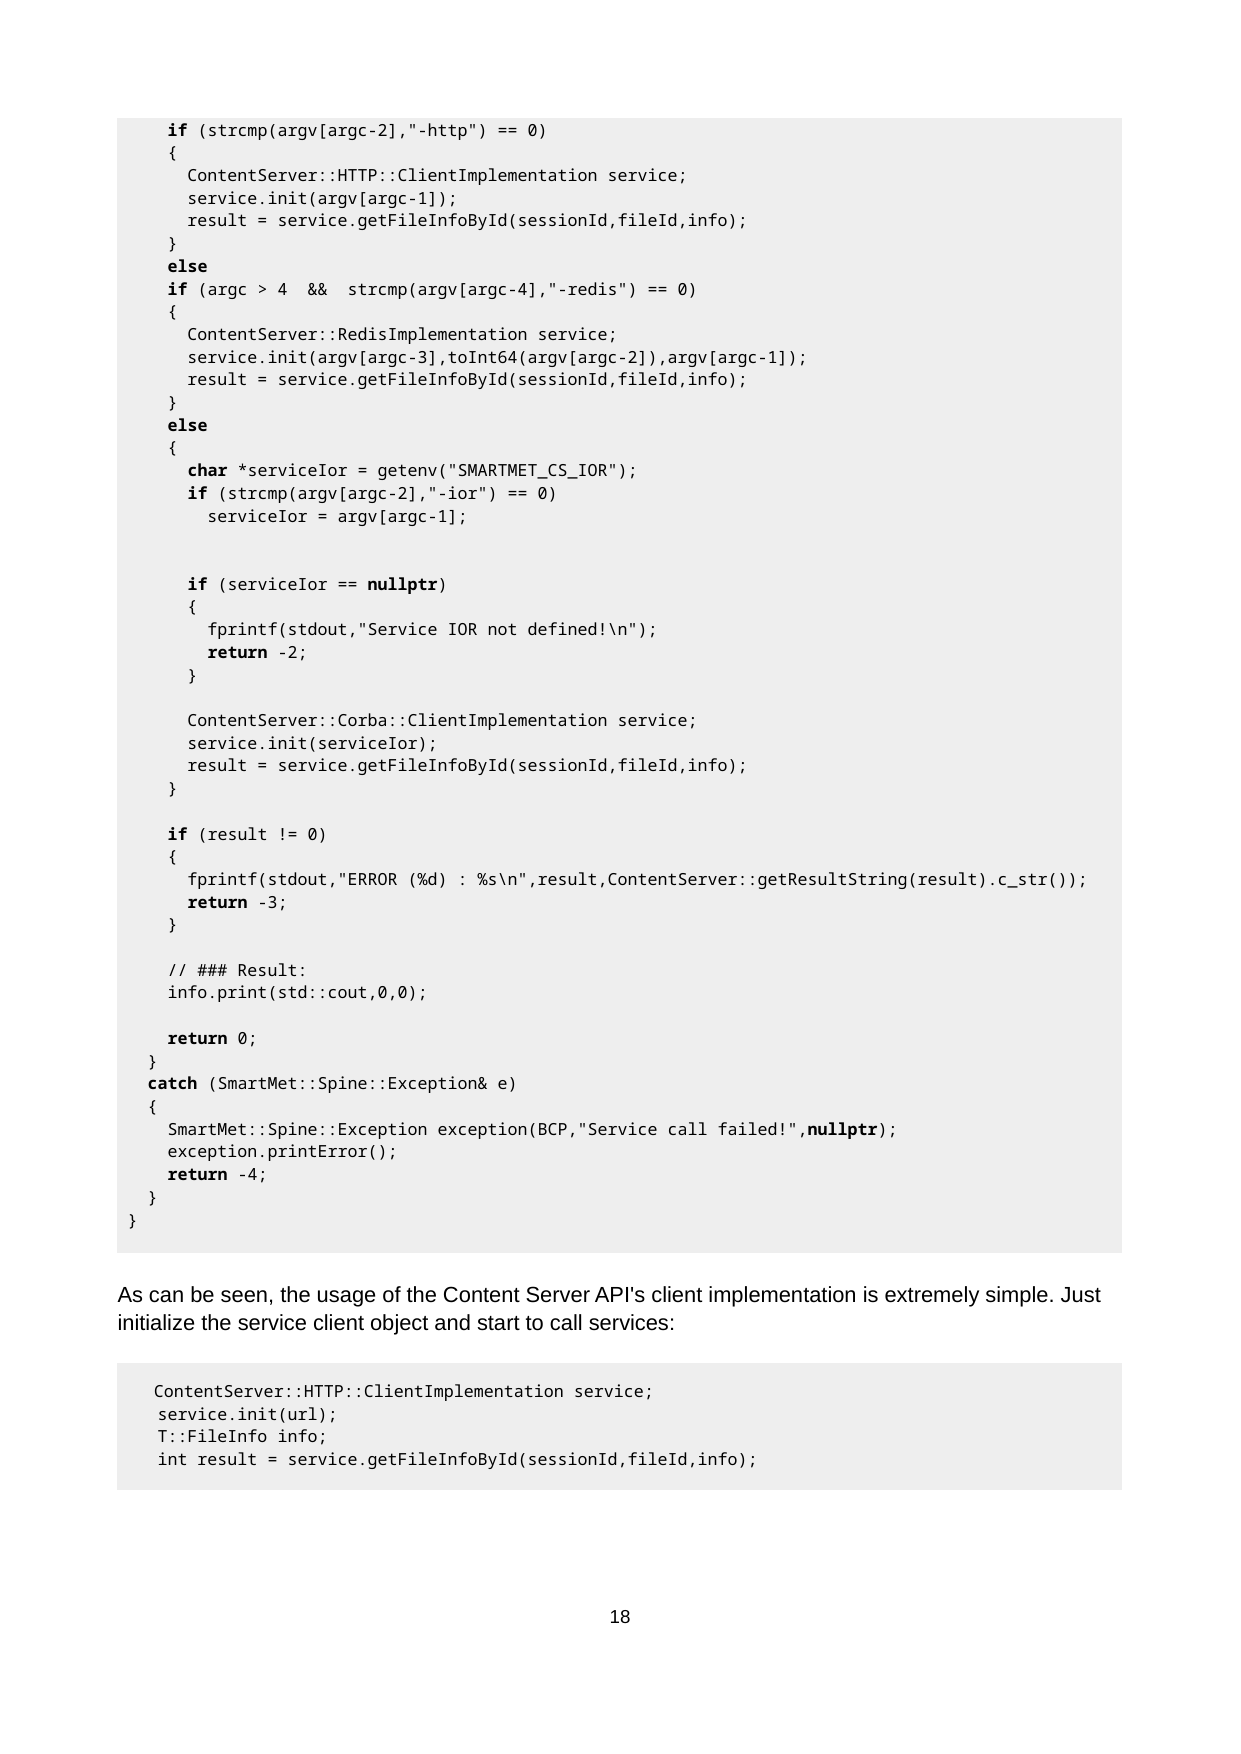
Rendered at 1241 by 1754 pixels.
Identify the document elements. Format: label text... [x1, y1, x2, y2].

text char *serviceIor = getenv("SMARTMET_CS_IOR"); [117, 459, 1122, 481]
text { [117, 595, 1122, 618]
text SmartMet::Spine::Exception exception(BCP,"Service call failed!",nullptr); [117, 1117, 1122, 1140]
text } [117, 1049, 1122, 1072]
text if (strcmp(argv[argc-2],"-ior") == 0) [117, 481, 1122, 504]
text info.print(std::cout,0,0); [117, 981, 1122, 1004]
text service.init(serviceIor); [117, 731, 1122, 754]
text service.init(argv[argc-1]); [117, 186, 1122, 209]
text service.init(url); [117, 1402, 1122, 1425]
text return -2; [117, 640, 1122, 663]
text serviceIor = argv[argc-1]; [117, 504, 1122, 527]
text catch (SmartMet::Spine::Exception& e) [117, 1072, 1122, 1094]
text result = service.getFileInfoById(sessionId,fileId,info); [117, 754, 1122, 777]
text else [117, 413, 1122, 436]
text ContentServer::RedisImplementation service; [117, 322, 1122, 345]
text if (argc > 4 && strcmp(argv[argc-4],"-redis") == 0) [117, 277, 1122, 300]
text { [117, 436, 1122, 459]
text service.init(argv[argc-3],toInt64(argv[argc-2]),argv[argc-1]); [117, 345, 1122, 368]
text } [117, 777, 1122, 799]
text } [117, 913, 1122, 936]
text if (result != 0) [117, 822, 1122, 845]
text return -4; [117, 1163, 1122, 1185]
text if (strcmp(argv[argc-2],"-http") == 0) [117, 118, 1122, 141]
text { [117, 300, 1122, 322]
text } [117, 1185, 1122, 1208]
text exception.printError(); [117, 1140, 1122, 1163]
text else [117, 254, 1122, 277]
text } [117, 663, 1122, 686]
text { [117, 1094, 1122, 1117]
text T::FileInfo info; [117, 1425, 1122, 1447]
text result = service.getFileInfoById(sessionId,fileId,info); [117, 209, 1122, 232]
text int result = service.getFileInfoById(sessionId,fileId,info); [117, 1447, 1122, 1470]
text ContentServer::HTTP::ClientImplementation service; [117, 163, 1122, 186]
text result = service.getFileInfoById(sessionId,fileId,info); [117, 368, 1122, 391]
text // ### Result: [117, 958, 1122, 981]
text { [117, 845, 1122, 867]
text { [117, 141, 1122, 163]
text ContentServer::Corba::ClientImplementation service; [117, 708, 1122, 731]
text As can be seen, the usage of the Content Server API's client implementation is extremely simple. Just initialize the service client object and start to call services: [117, 1282, 1122, 1335]
text } [117, 1208, 1122, 1231]
text return 0; [117, 1026, 1122, 1049]
text fprintf(stdout,"Service IOR not defined!\n"); [117, 618, 1122, 640]
text if (serviceIor == nullptr) [117, 572, 1122, 595]
text ContentServer::HTTP::ClientImplementation service; [117, 1379, 1122, 1402]
text } [117, 232, 1122, 254]
text return -3; [117, 890, 1122, 913]
text fprintf(stdout,"ERROR (%d) : %s\n",result,ContentServer::getResultString(result).c_str()); [117, 867, 1122, 890]
text } [117, 391, 1122, 413]
